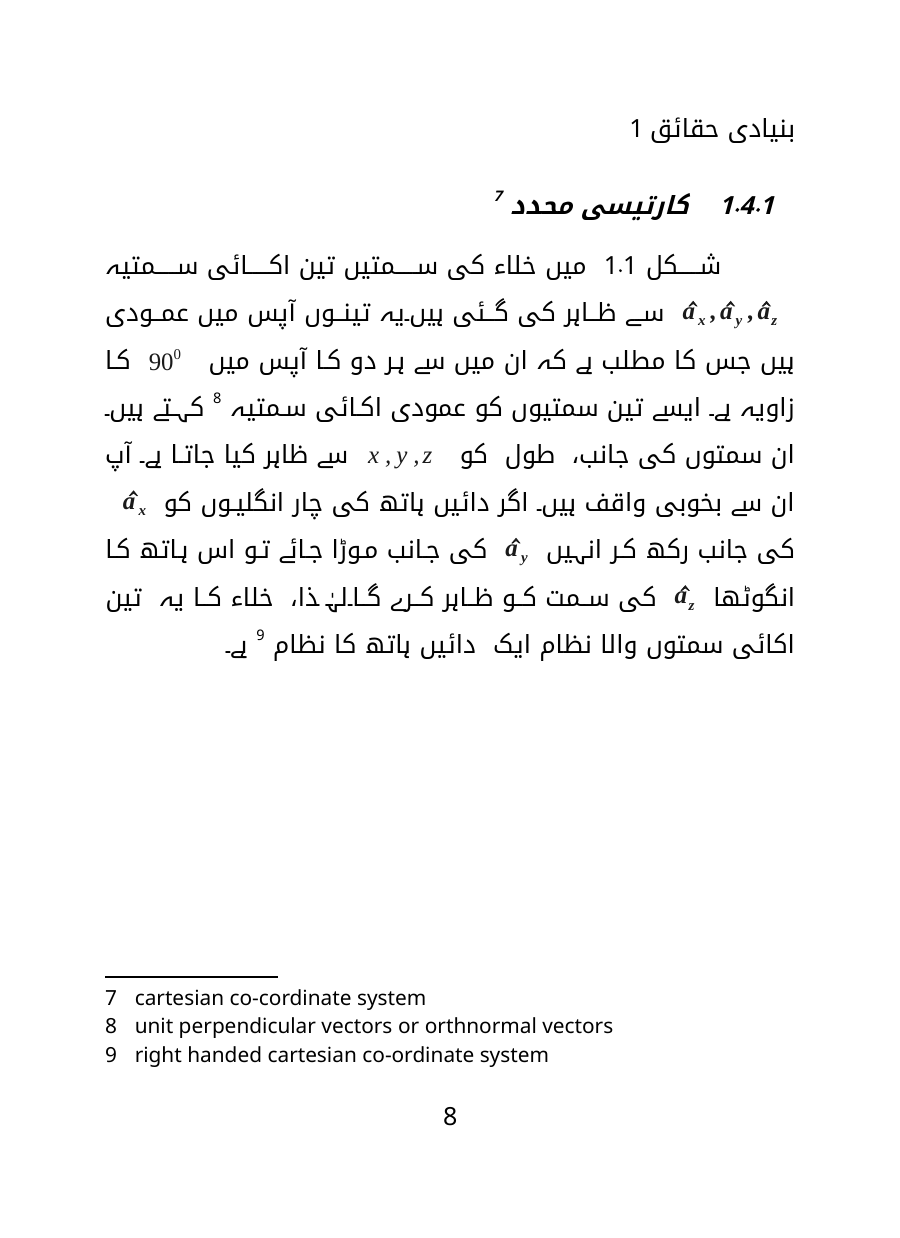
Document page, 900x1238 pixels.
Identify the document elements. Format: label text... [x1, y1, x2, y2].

list cartesian co-cordinate system [105, 983, 795, 1012]
text right handed cartesian co-ordinate system [105, 1040, 795, 1068]
subtitle کارتیسی محدد [105, 182, 718, 230]
text unit perpendicular vectors or orthnormal vectors [105, 1012, 795, 1040]
text شکل 1.1 میں خلاء کی سمتیں تین اکائی سمتیہ سے ظاہر کی گئی ہیں۔یہ تینوں آپس میں عمودی ہیں جس کا مطلب ہے کہ ان میں سے ہر دو کا آپس میں کا زاویہ ہے۔ ایسے تین سمتیوں کو عمودی اکائی سمتیہ کہتے ہیں۔ ان سمتوں کی جانب، طول کو سے ظاہر کیا جاتا ہے۔ آپ ان سے بخوبی واقف ہیں۔ اگر دائیں ہاتھ کی چار انگلیوں کوکی جانب رکھ کر انہیںکی جانب موڑا جائے تو اس ہاتھ کا انگوٹھاکی سمت کو ظاہر کرے گا۔لہٰذا، خلاء کا یہ تین اکائی سمتوں والا نظام ایک دائیں ہاتھ کا نظام ہے۔ [105, 242, 795, 669]
